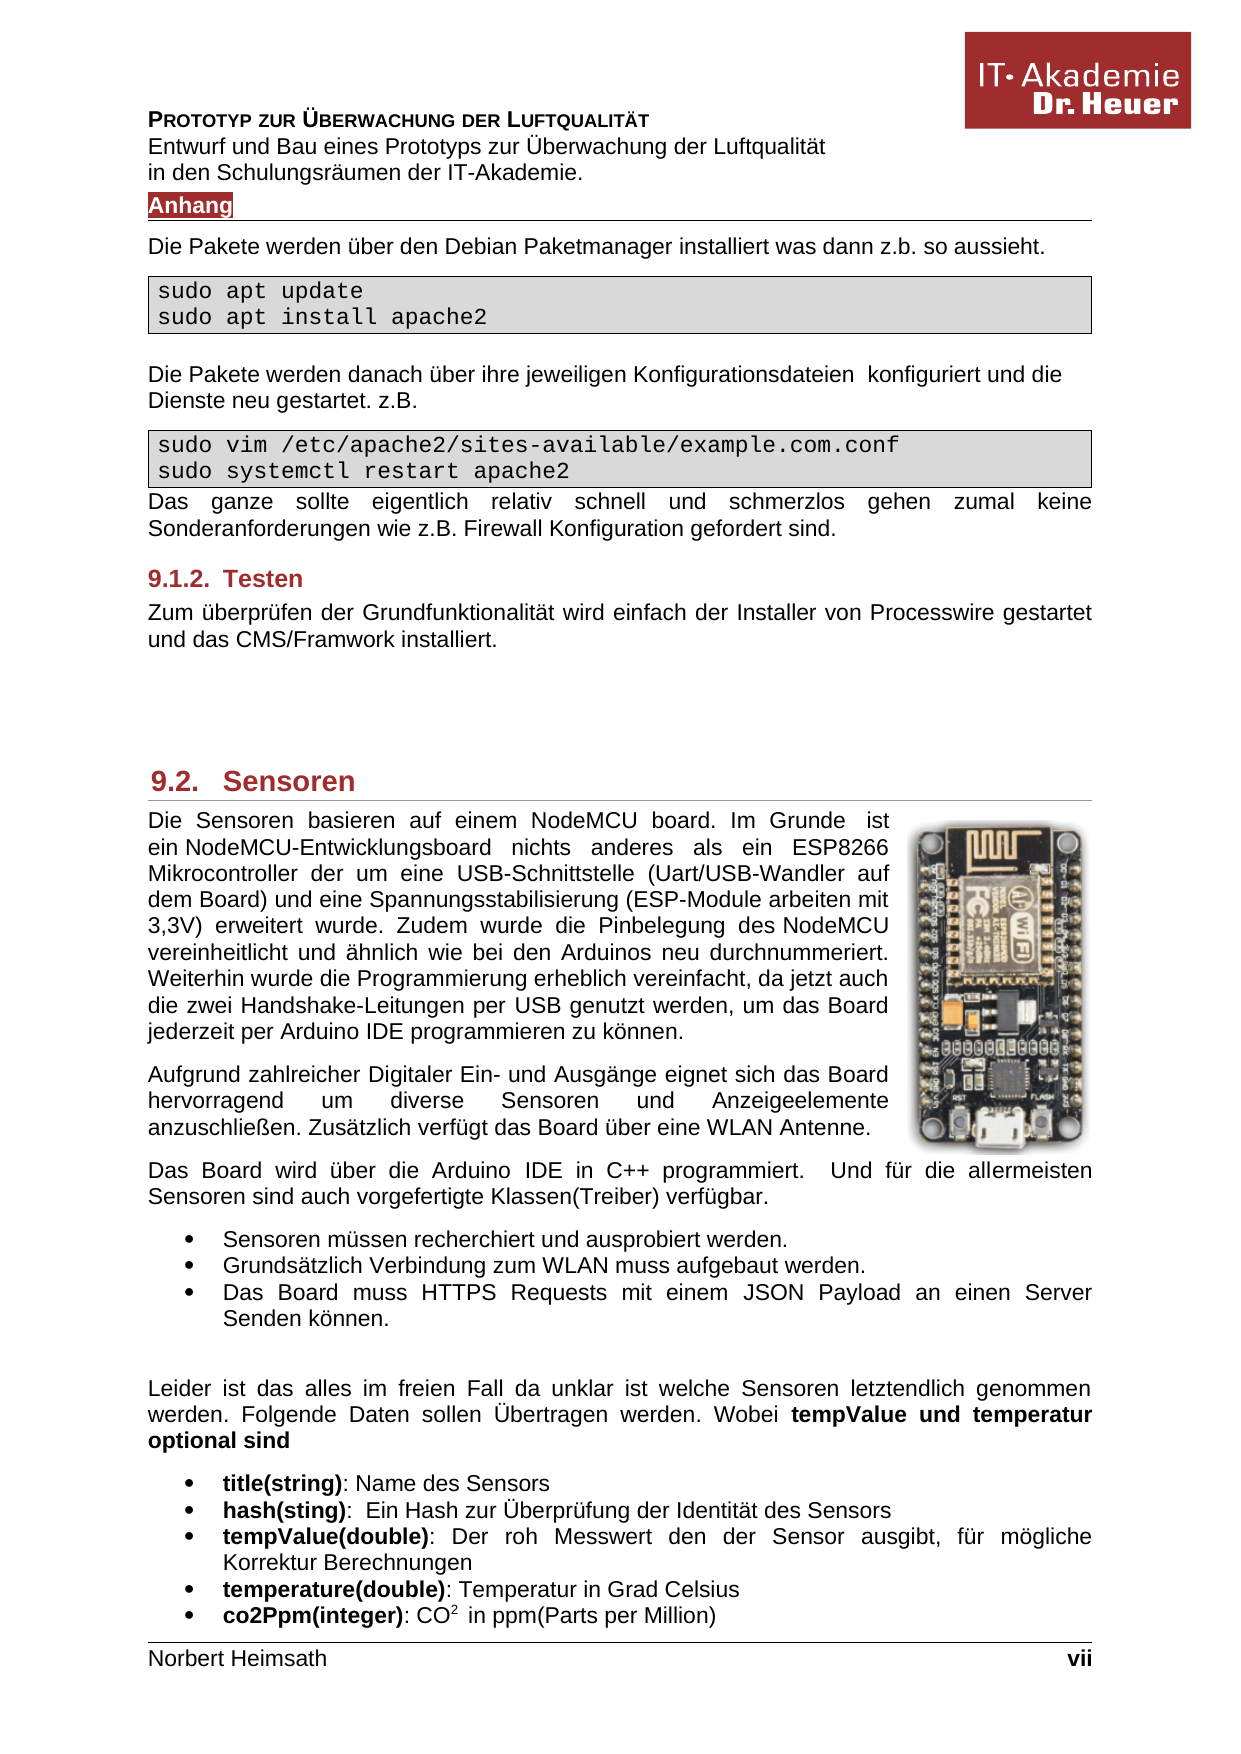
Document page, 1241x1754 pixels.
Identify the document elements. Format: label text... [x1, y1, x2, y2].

text Das ganze sollte eigentlich relativ schnell und schmerzlos gehen zumal keine Sonderanforderungen wie z.B. Firewall Konfiguration gefordert sind. [148, 488, 1092, 541]
list Grundsätzlich Verbindung zum WLAN muss aufgebaut werden. [185, 1252, 1092, 1279]
text Die Pakete werden über den Debian Paketmanager installiert was dann z.b. so aussieht. [148, 233, 1092, 259]
list hash(sting): Ein Hash zur Überprüfung der Identität des Sensors [185, 1497, 1092, 1523]
picture [907, 820, 1095, 1155]
list sudo apt install apache2 [149, 302, 1091, 333]
text Die Pakete werden danach über ihre jeweiligen Konfigurationsdateien konfiguriert und die Dienste neu gestartet. z.B. [148, 334, 1092, 413]
list co2Ppm(integer): CO2 in ppm(Parts per Million) [185, 1602, 1092, 1628]
text Aufgrund zahlreicher Digitaler Ein- und Ausgänge eignet sich das Board hervorragend um diverse Sensoren und Anzeigeelemente anzuschließen. Zusätzlich verfügt das Board über eine WLAN Antenne. [148, 1061, 907, 1140]
list Sensoren müssen recherchiert und ausprobiert werden. [185, 1226, 1092, 1252]
list title(string): Name des Sensors [185, 1470, 1092, 1497]
list sudo systemctl restart apache2 [149, 456, 1091, 487]
list sudo vim /etc/apache2/sites-available/example.com.conf [149, 431, 1091, 456]
list sudo apt update [149, 277, 1091, 302]
subtitle Testen [148, 564, 1092, 593]
text Zum überprüfen der Grundfunktionalität wird einfach der Installer von Processwire gestartet und das CMS/Framwork installiert. [148, 599, 1092, 652]
subtitle Sensoren [148, 761, 1092, 800]
text Das Board wird über die Arduino IDE in C++ programmiert. Und für die allermeisten Sensoren sind auch vorgefertigte Klassen(Treiber) verfügbar. [148, 1157, 1092, 1209]
list Das Board muss HTTPS Requests mit einem JSON Payload an einen Server Senden können. [185, 1279, 1092, 1331]
list temperature(double): Temperatur in Grad Celsius [185, 1576, 1092, 1602]
list tempValue(double): Der roh Messwert den der Sensor ausgibt, für mögliche Korrektur Berechnungen [185, 1523, 1092, 1576]
text Die Sensoren basieren auf einem NodeMCU board. Im Grunde ist ein NodeMCU-Entwicklungsboard nichts anderes als ein ESP8266 Mikrocontroller der um eine USB-Schnittstelle (Uart/USB-Wandler auf dem Board) und eine Spannungsstabilisierung (ESP-Module arbeiten mit 3,3V) erweitert wurde. Zudem wurde die Pinbelegung des NodeMCU vereinheitlicht und ähnlich wie bei den Arduinos neu durchnummeriert. Weiterhin wurde die Programmierung erheblich vereinfacht, da jetzt auch die zwei Handshake-Leitungen per USB genutzt werden, um das Board jederzeit per Arduino IDE programmieren zu können. [148, 807, 1092, 1044]
text Leider ist das alles im freien Fall da unklar ist welche Sensoren letztendlich genommen werden. Folgende Daten sollen Übertragen werden. Wobei tempValue und temperatur optional sind [148, 1374, 1092, 1453]
